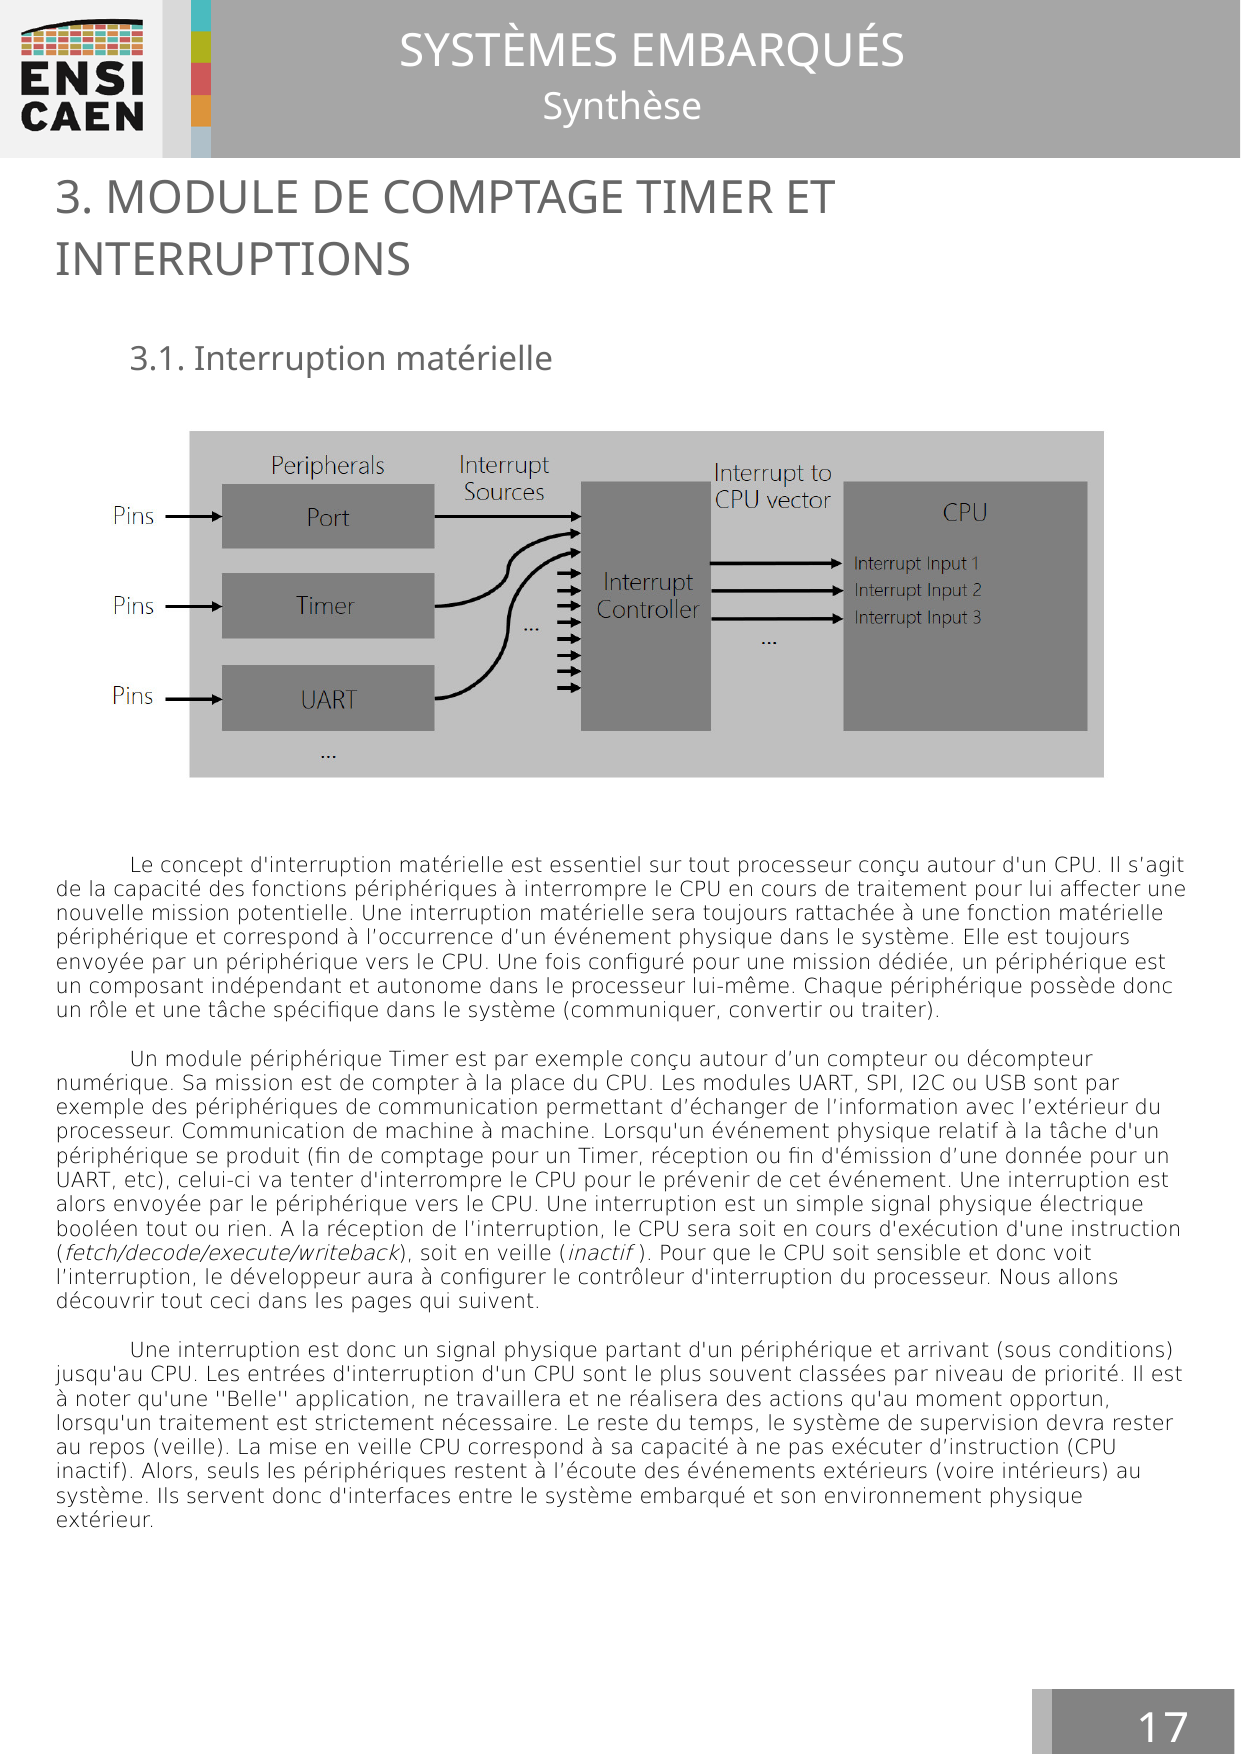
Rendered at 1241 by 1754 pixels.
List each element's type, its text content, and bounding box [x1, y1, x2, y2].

text 3.1. Interruption matérielle [55, 334, 1189, 380]
picture [1032, 1689, 1235, 1754]
text Un module périphérique Timer est par exemple conçu autour d’un compteur ou décompteur numérique. Sa mission est de compter à la place du CPU. Les modules UART, SPI, I2C ou USB sont par exemple des périphériques de communication permettant d’échanger de l’information avec l’extérieur du processeur. Communication de machine à machine. Lorsqu'un événement physique relatif à la tâche d'un périphérique se produit (fin de comptage pour un Timer, réception ou fin d'émission d’une donnée pour un UART, etc), celui-ci va tenter d'interrompre le CPU pour le prévenir de cet événement. Une interruption est alors envoyée par le périphérique vers le CPU. Une interruption est un simple signal physique électrique booléen tout ou rien. A la réception de l’interruption, le CPU sera soit en cours d'exécution d'une instruction (fetch/decode/execute/writeback), soit en veille (inactif ). Pour que le CPU soit sensible et donc voit l’interruption, le développeur aura à configurer le contrôleur d'interruption du processeur. Nous allons découvrir tout ceci dans les pages qui suivent. [55, 1047, 1189, 1314]
picture [106, 428, 1139, 780]
text 3. MODULE DE COMPTAGE TIMER ET INTERRUPTIONS [55, 164, 1189, 289]
text Le concept d'interruption matérielle est essentiel sur tout processeur conçu autour d'un CPU. Il s’agit de la capacité des fonctions périphériques à interrompre le CPU en cours de traitement pour lui affecter une nouvelle mission potentielle. Une interruption matérielle sera toujours rattachée à une fonction matérielle périphérique et correspond à l’occurrence d’un événement physique dans le système. Elle est toujours envoyée par un périphérique vers le CPU. Une fois configuré pour une mission dédiée, un périphérique est un composant indépendant et autonome dans le processeur lui-même. Chaque périphérique possède donc un rôle et une tâche spécifique dans le système (communiquer, convertir ou traiter). [55, 853, 1189, 1022]
text Une interruption est donc un signal physique partant d'un périphérique et arrivant (sous conditions) jusqu'au CPU. Les entrées d'interruption d'un CPU sont le plus souvent classées par niveau de priorité. Il est à noter qu'une ''Belle'' application, ne travaillera et ne réalisera des actions qu'au moment opportun, lorsqu'un traitement est strictement nécessaire. Le reste du temps, le système de supervision devra rester au repos (veille). La mise en veille CPU correspond à sa capacité à ne pas exécuter d’instruction (CPU inactif). Alors, seuls les périphériques restent à l’écoute des événements extérieurs (voire intérieurs) au système. Ils servent donc d'interfaces entre le système embarqué et son environnement physique extérieur. [55, 1338, 1189, 1532]
picture [0, 0, 1241, 158]
